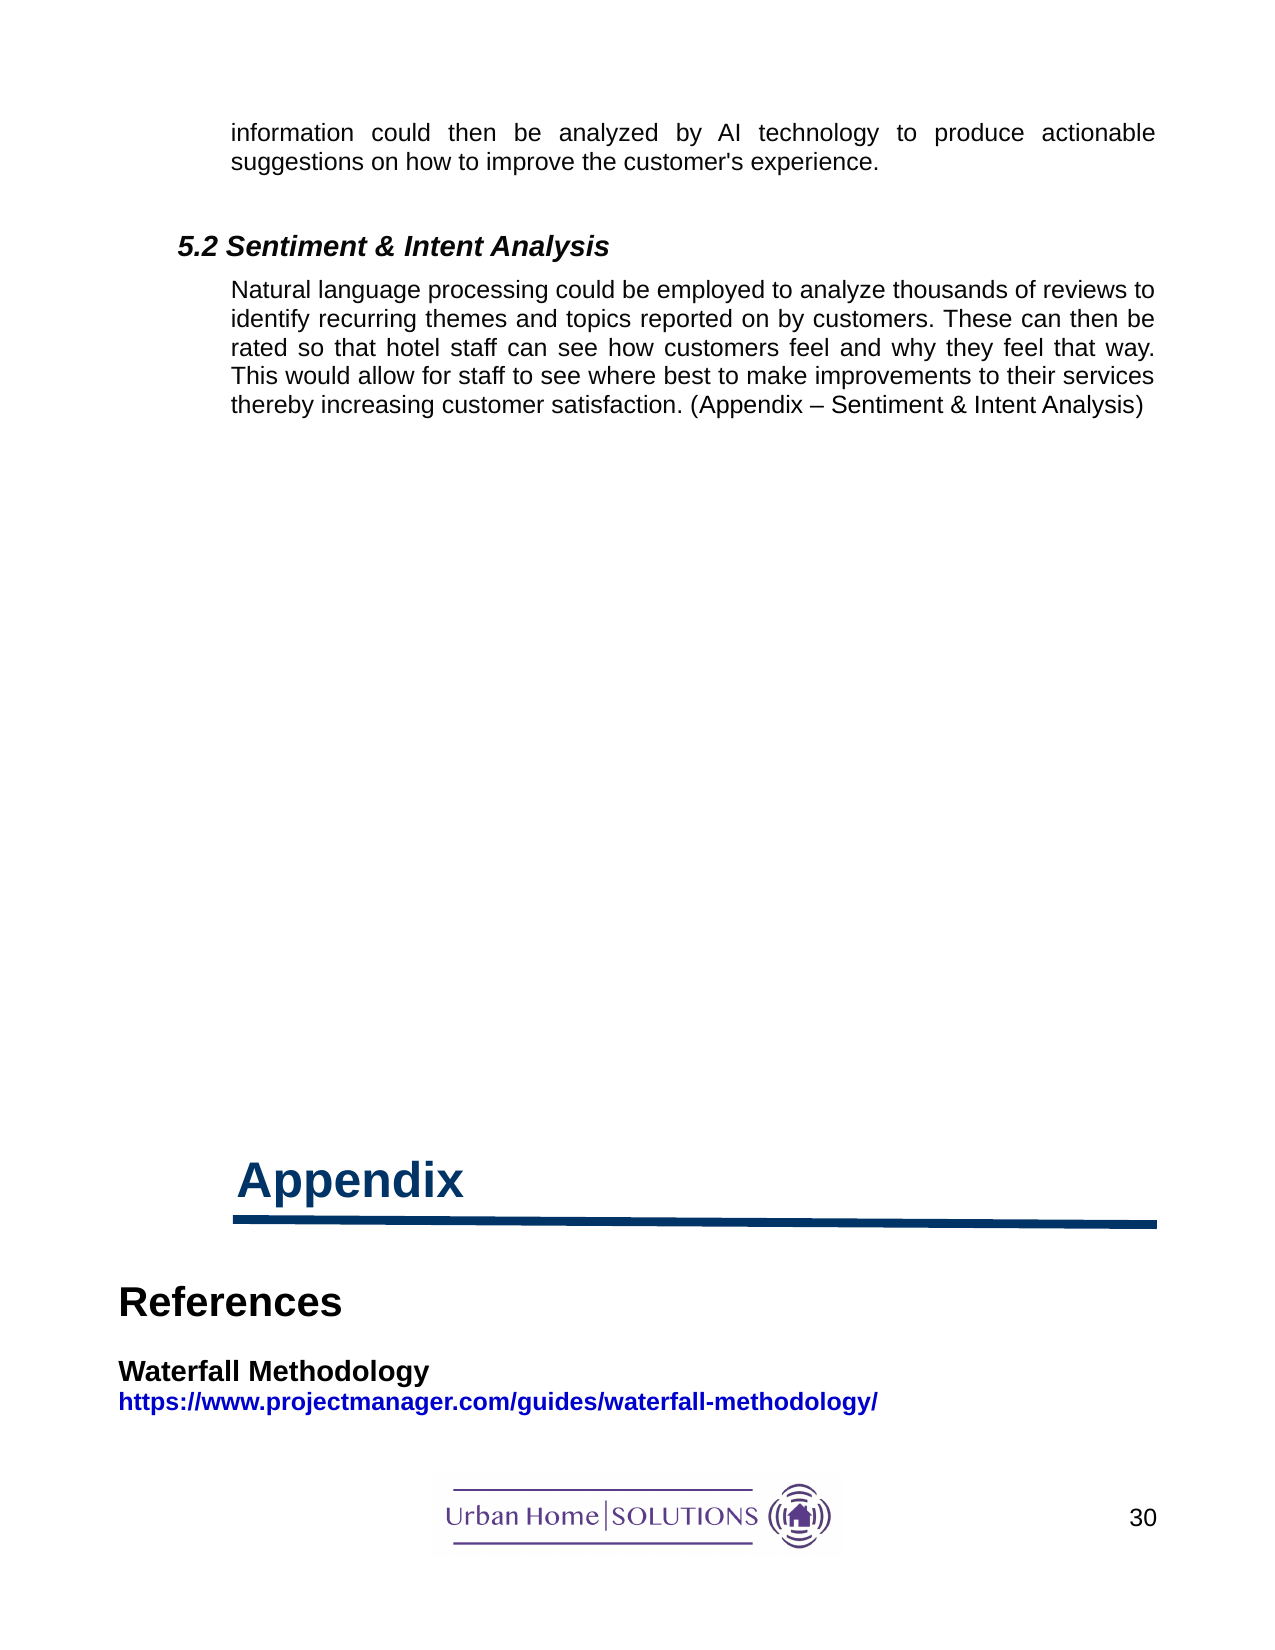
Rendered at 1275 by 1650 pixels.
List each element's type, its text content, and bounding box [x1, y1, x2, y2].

text Waterfall Methodology [118, 1353, 1157, 1387]
text https://www.projectmanager.com/guides/waterfall-methodology/ [118, 1387, 1157, 1416]
subtitle 5.2 Sentiment & Intent Analysis [177, 229, 1157, 263]
list Natural language processing could be employed to analyze thousands of reviews to identify recurring themes and topics reported on by customers. These can then be rated so that hotel staff can see how customers feel and why they feel that way. This would allow for staff to see where best to make improvements to their services thereby increasing customer satisfaction. (Appendix – Sentiment & Intent Analysis) [193, 275, 1157, 419]
list information could then be analyzed by AI technology to produce actionable suggestions on how to improve the customer's experience. [193, 118, 1157, 176]
subtitle Appendix [236, 1151, 1157, 1208]
text References [118, 1277, 1157, 1325]
picture [432, 1474, 844, 1557]
